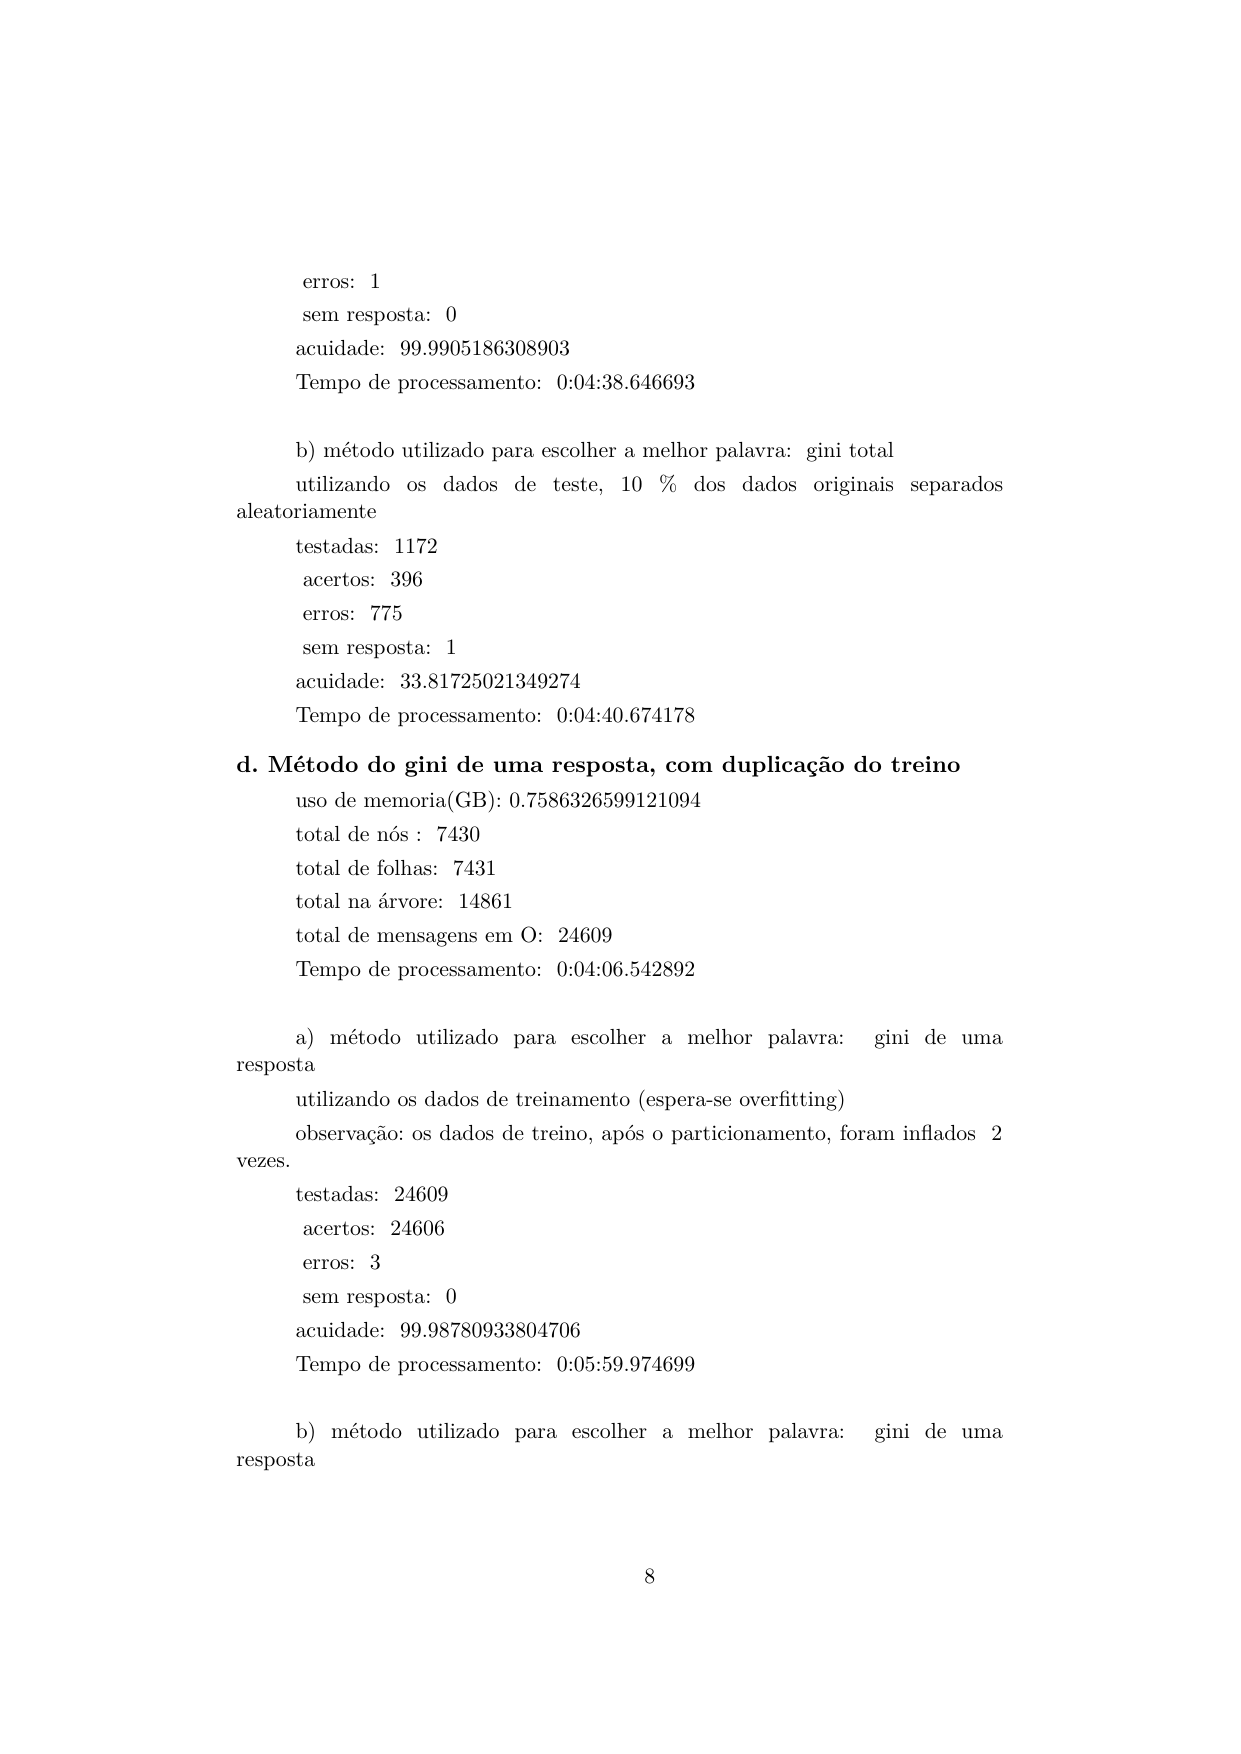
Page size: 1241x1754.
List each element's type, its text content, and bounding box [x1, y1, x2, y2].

text observação: os dados de treino, após o particionamento, foram inflados 2 vezes. [236, 1118, 1004, 1173]
text sem resposta: 0 [236, 299, 1004, 327]
text b) método utilizado para escolher a melhor palavra: gini total [236, 435, 1004, 463]
text sem resposta: 1 [236, 632, 1004, 660]
text acertos: 24606 [236, 1213, 1004, 1241]
text a) método utilizado para escolher a melhor palavra: gini de uma resposta [236, 1022, 1004, 1078]
text uso de memoria(GB): 0.7586326599121094 [236, 785, 1004, 813]
text b) método utilizado para escolher a melhor palavra: gini de uma resposta [236, 1416, 1004, 1472]
text sem resposta: 0 [236, 1281, 1004, 1309]
text acuidade: 99.9905186308903 [236, 333, 1004, 361]
text utilizando os dados de treinamento (espera-se overfitting) [236, 1084, 1004, 1112]
text erros: 775 [236, 598, 1004, 626]
text acertos: 396 [236, 564, 1004, 592]
text Tempo de processamento: 0:04:06.542892 [236, 954, 1004, 982]
text testadas: 24609 [236, 1179, 1004, 1207]
text utilizando os dados de teste, 10 % dos dados originais separados aleatoriamente [236, 469, 1004, 525]
text Tempo de processamento: 0:04:40.674178 [236, 700, 1004, 728]
text total de folhas: 7431 [236, 853, 1004, 881]
text erros: 3 [236, 1247, 1004, 1275]
text total de mensagens em O: 24609 [236, 920, 1004, 948]
text Tempo de processamento: 0:04:38.646693 [236, 367, 1004, 395]
text Tempo de processamento: 0:05:59.974699 [236, 1349, 1004, 1377]
text erros: 1 [236, 266, 1004, 294]
text acuidade: 99.98780933804706 [236, 1315, 1004, 1343]
subtitle Método do gini de uma resposta, com duplicação do treino [236, 746, 1004, 779]
text total de nós : 7430 [236, 819, 1004, 847]
text total na árvore: 14861 [236, 886, 1004, 914]
text acuidade: 33.81725021349274 [236, 666, 1004, 694]
text testadas: 1172 [236, 531, 1004, 559]
